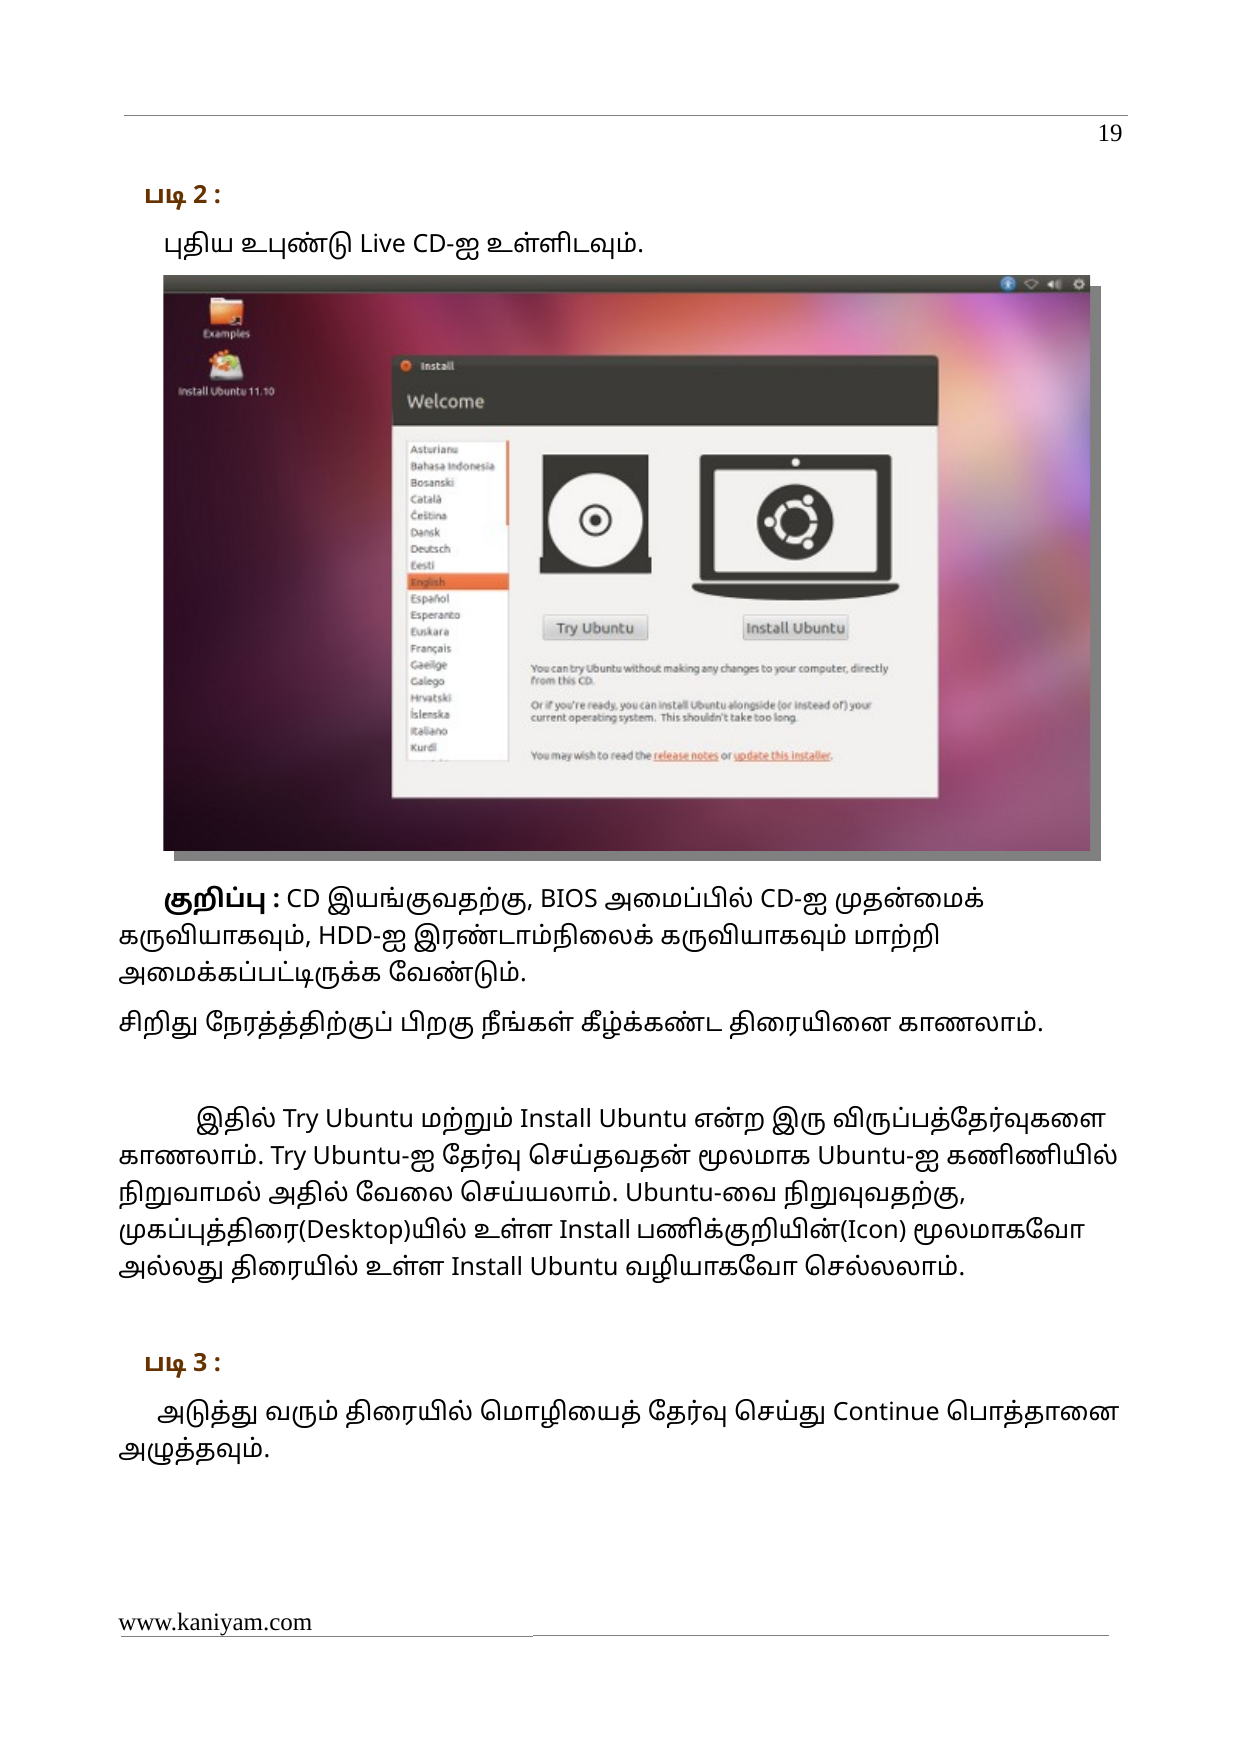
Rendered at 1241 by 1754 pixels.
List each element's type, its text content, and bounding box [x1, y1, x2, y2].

text படி 2 : [118, 176, 1122, 213]
picture [163, 275, 1091, 851]
text சிறிது நேரத்த்திற்குப் பிறகு நீங்கள் கீழ்க்கண்ட திரையினை காணலாம். [118, 1004, 1122, 1041]
text அடுத்து வரும் திரையில் மொழியைத் தேர்வு செய்து Continue பொத்தானை அழுத்தவும். [118, 1394, 1122, 1465]
text படி 3 : [118, 1344, 1122, 1381]
text புதிய உபுண்டு Live CD-ஐ உள்ளிடவும். [118, 226, 1122, 263]
text குறிப்பு : CD இயங்குவதற்கு, BIOS அமைப்பில் CD-ஐ முதன்மைக் கருவியாகவும், HDD-ஐ இரண்டாம்நிலைக் கருவியாகவும் மாற்றி அமைக்கப்பட்டிருக்க வேண்டும். [118, 881, 1122, 992]
text இதில் Try Ubuntu மற்றும் Install Ubuntu என்ற இரு விருப்பத்தேர்வுகளை காணலாம். Try Ubuntu-ஐ தேர்வு செய்தவதன் மூலமாக Ubuntu-ஐ கணிணியில் நிறுவாமல் அதில் வேலை செய்யலாம். Ubuntu-வை நிறுவுவதற்கு, முகப்புத்திரை(Desktop)யில் உள்ள Installபணிக்குறியின்(Icon) மூலமாகவோ அல்லது திரையில் உள்ள Install Ubuntu வழியாகவோ செல்லலாம். [118, 1101, 1122, 1285]
